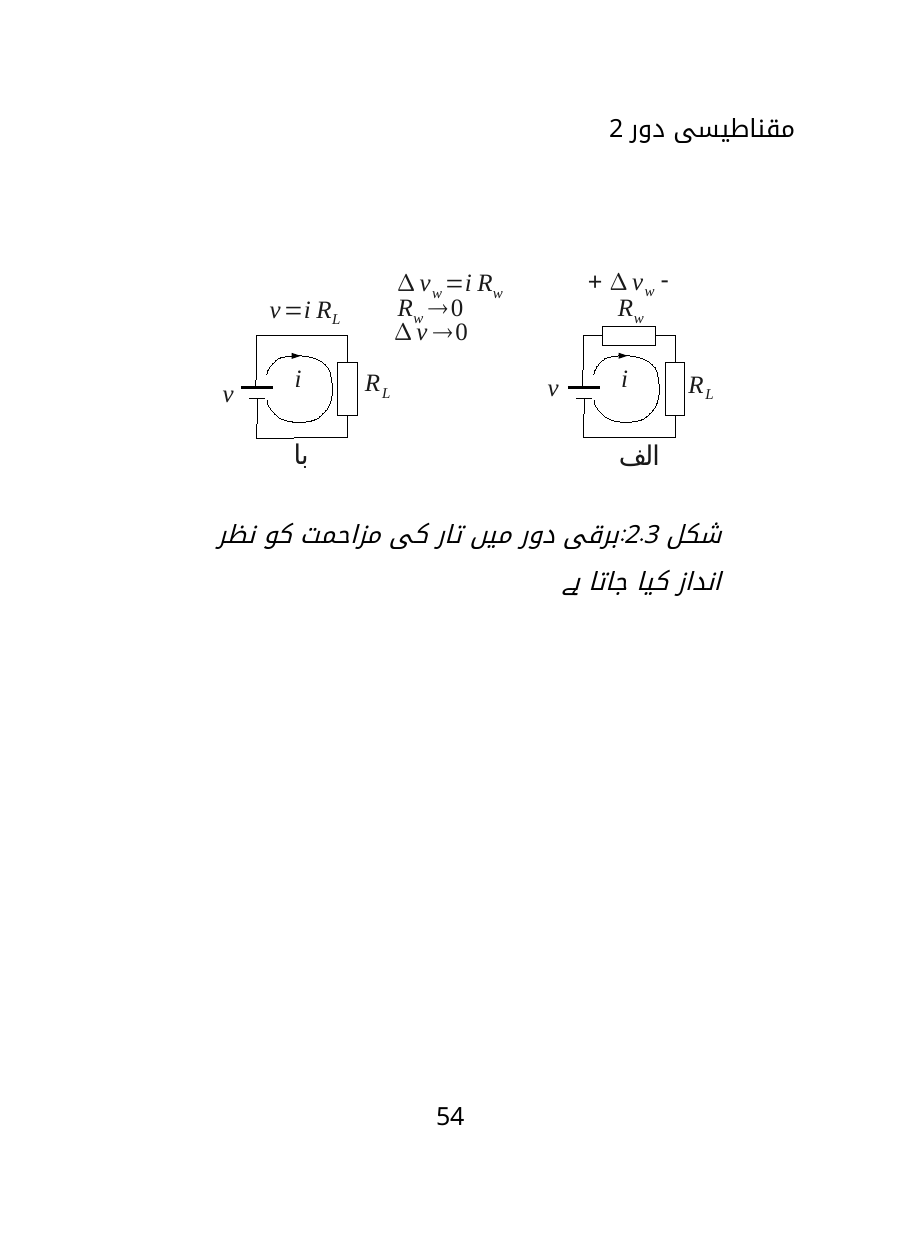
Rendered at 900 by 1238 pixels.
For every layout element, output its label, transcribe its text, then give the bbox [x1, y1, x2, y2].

text شکل 2.3:برقی دور میں تار کی مزاحمت کو نظر انداز کیا جاتا ہے [179, 195, 721, 606]
